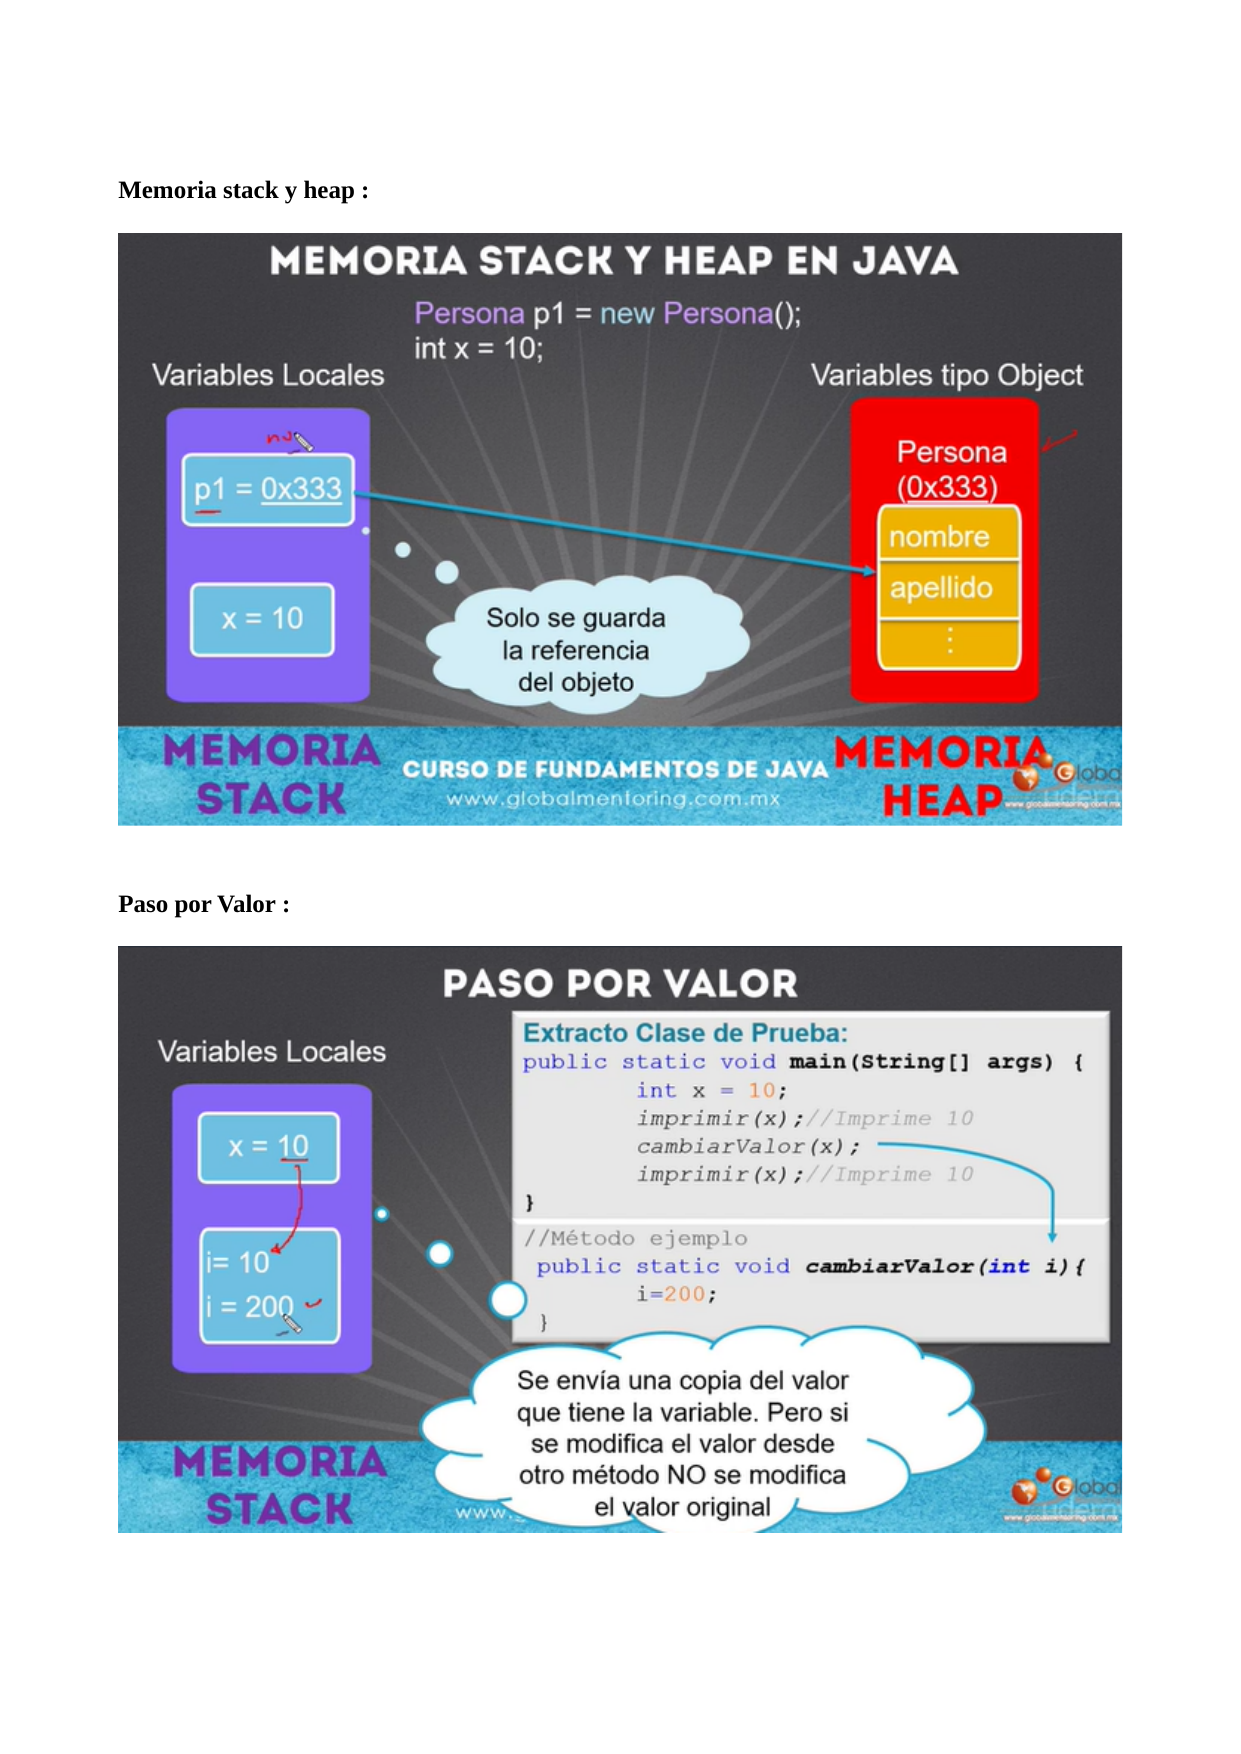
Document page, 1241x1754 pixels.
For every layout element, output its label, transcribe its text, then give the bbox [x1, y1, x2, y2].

text Paso por Valor : [118, 889, 1122, 917]
picture [118, 233, 1123, 832]
picture [118, 946, 1123, 1533]
text Memoria stack y heap : [118, 176, 1122, 204]
